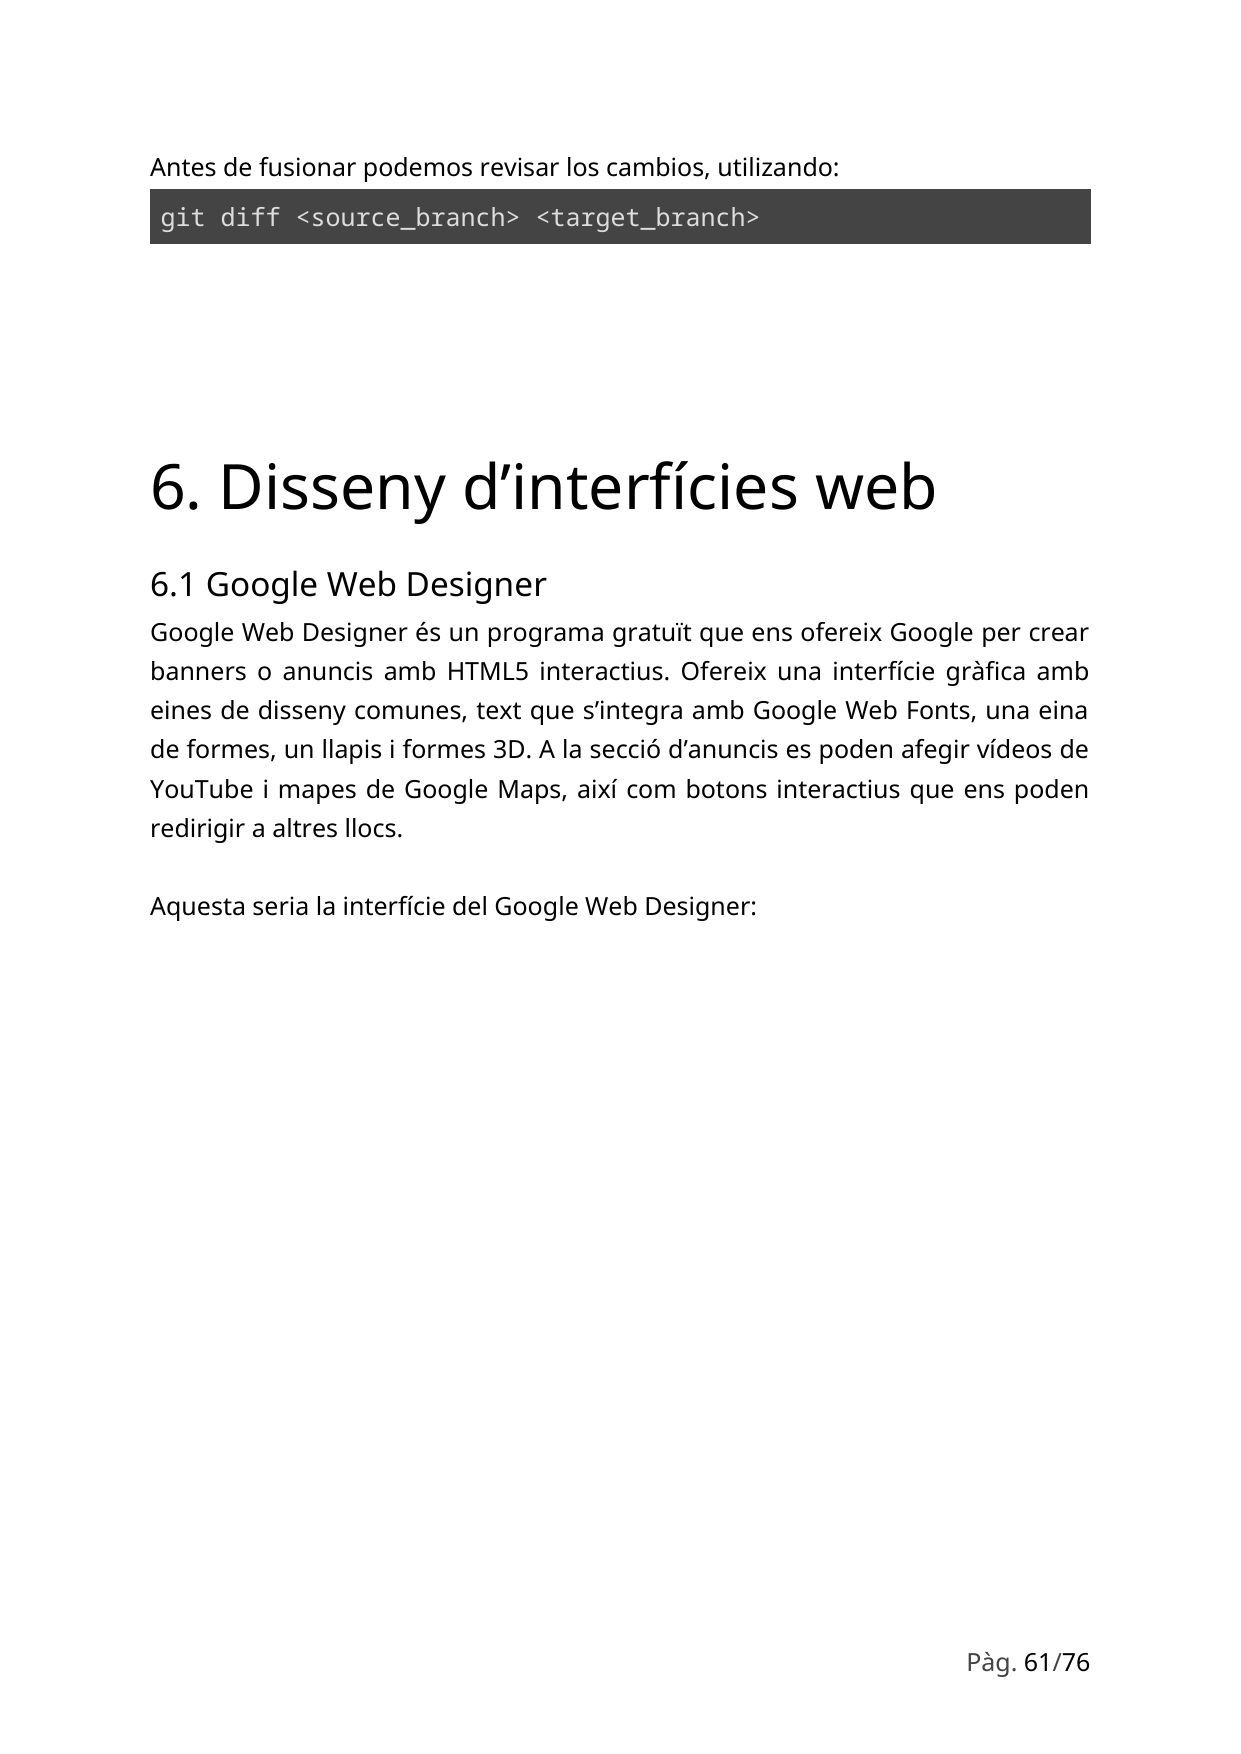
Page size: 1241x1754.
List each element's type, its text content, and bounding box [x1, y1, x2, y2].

text Aquesta seria la interfície del Google Web Designer: [150, 889, 1090, 923]
subtitle 6. Disseny d’interfícies web [150, 442, 1090, 527]
subtitle 6.1 Google Web Designer [150, 561, 1090, 606]
table_header git diff <source_branch> <target_branch> [150, 189, 1091, 244]
text Antes de fusionar podemos revisar los cambios, utilizando: [150, 150, 1090, 184]
text Google Web Designer és un programa gratuït que ens ofereix Google per crear banners o anuncis amb HTML5 interactius. Ofereix una interfície gràfica amb eines de disseny comunes, text que s’integra amb Google Web Fonts, una eina de formes, un llapis i formes 3D. A la secció d’anuncis es poden afegir vídeos de YouTube i mapes de Google Maps, així com botons interactius que ens poden redirigir a altres llocs. [150, 614, 1090, 844]
